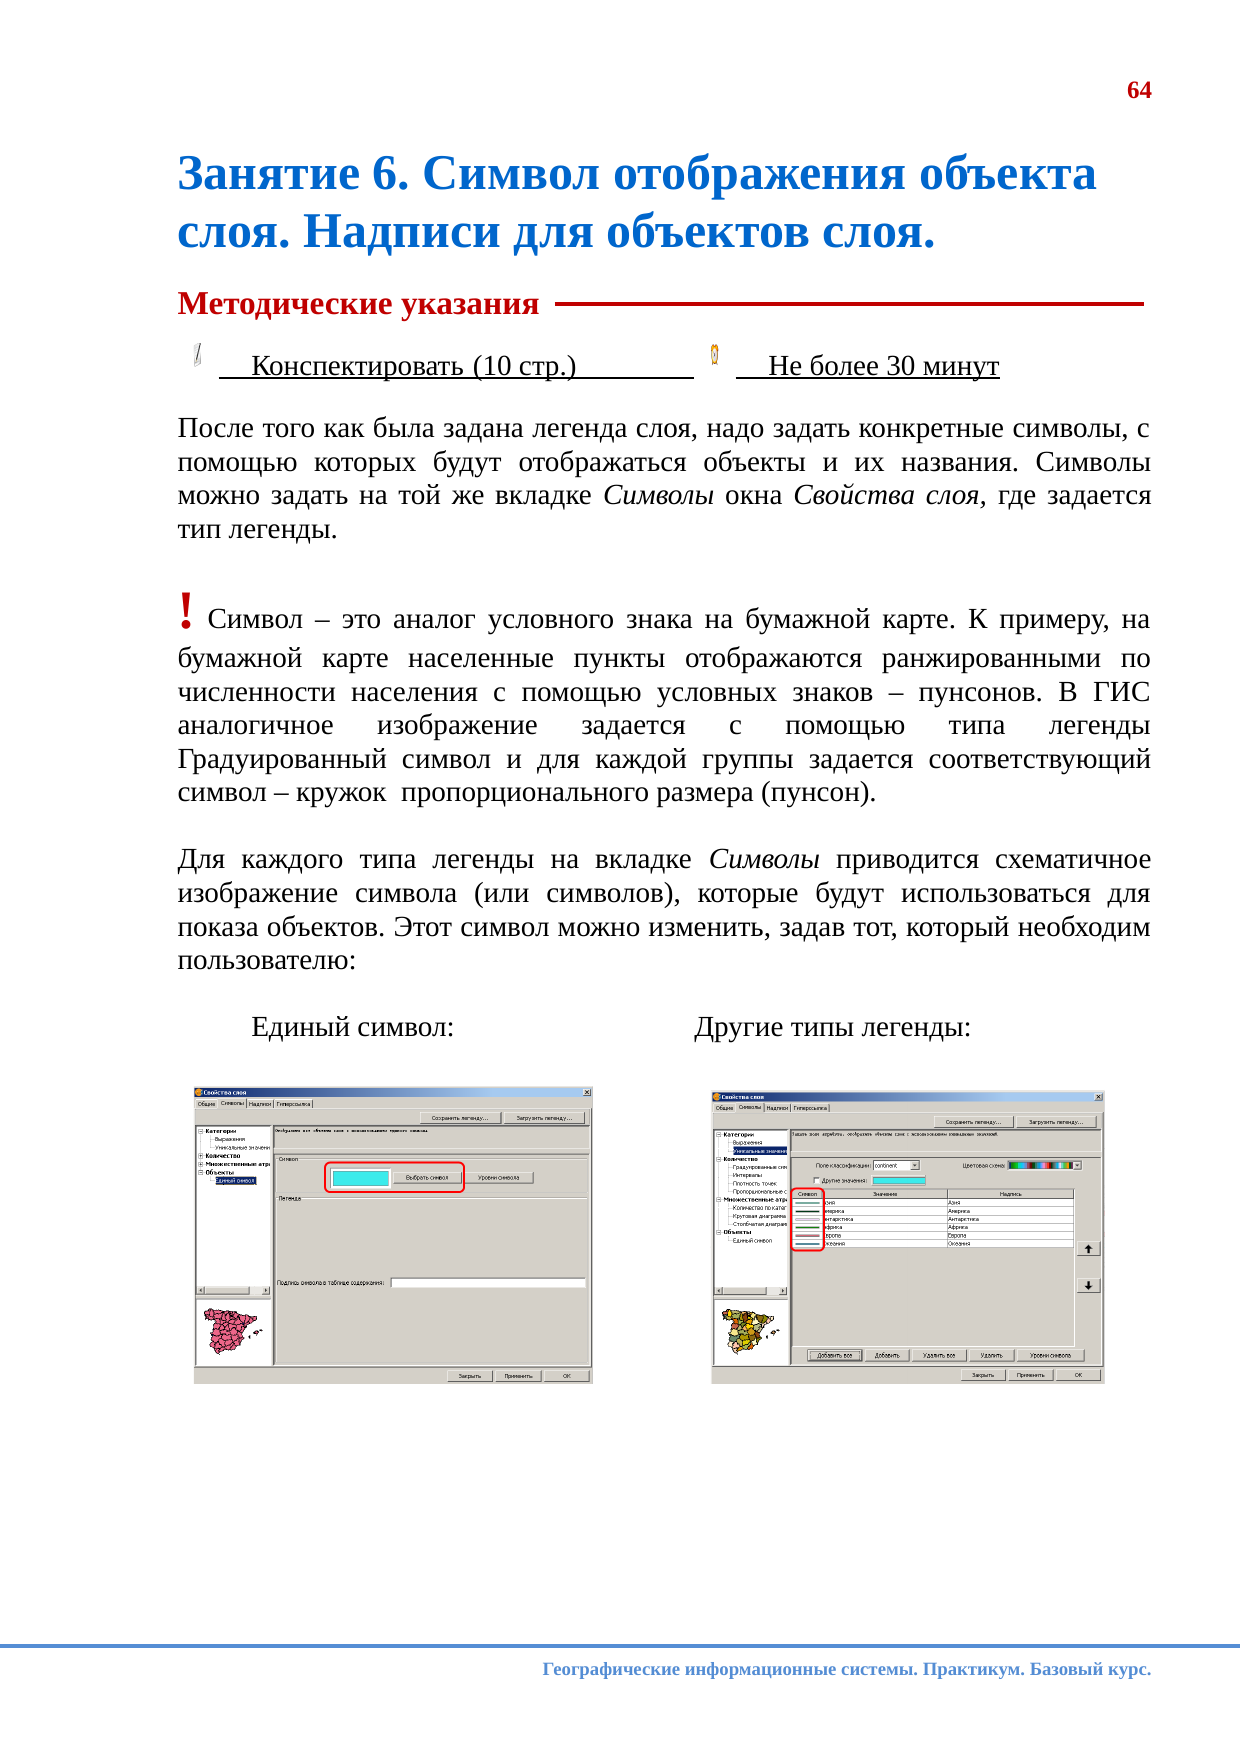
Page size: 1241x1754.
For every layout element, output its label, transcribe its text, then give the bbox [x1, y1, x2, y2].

text Единый символ: Другие типы легенды: [177, 1009, 1152, 1043]
picture [193, 1085, 593, 1384]
picture [710, 343, 719, 367]
picture [193, 343, 202, 367]
text После того как была задана легенда слоя, надо задать конкретные символы, с помощью которых будут отображаться объекты и их названия. Символы можно задать на той же вкладке Символы окна Свойства слоя, где задается тип легенды. [177, 410, 1152, 544]
text ! Символ – это аналог условного знака на бумажной карте. К примеру, на бумажной карте населенные пункты отображаются ранжированными по численности населения с помощью условных знаков – пунсонов. В ГИС аналогичное изображение задается с помощью типа легенды Градуированный символ и для каждой группы задается соответствующий символ – кружок пропорционального размера (пунсон). [177, 578, 1152, 808]
text Конспектировать (10 стр.) Не более 30 минут [177, 334, 1152, 382]
picture [710, 1089, 1105, 1384]
text Для каждого типа легенды на вкладке Символы приводится схематичное изображение символа (или символов), которые будут использоваться для показа объектов. Этот символ можно изменить, задав тот, который необходим пользователю: [177, 842, 1152, 976]
subtitle Занятие 6. Символ отображения объекта слоя. Надписи для объектов слоя. [177, 143, 1152, 258]
text Методические указания [177, 283, 1152, 321]
